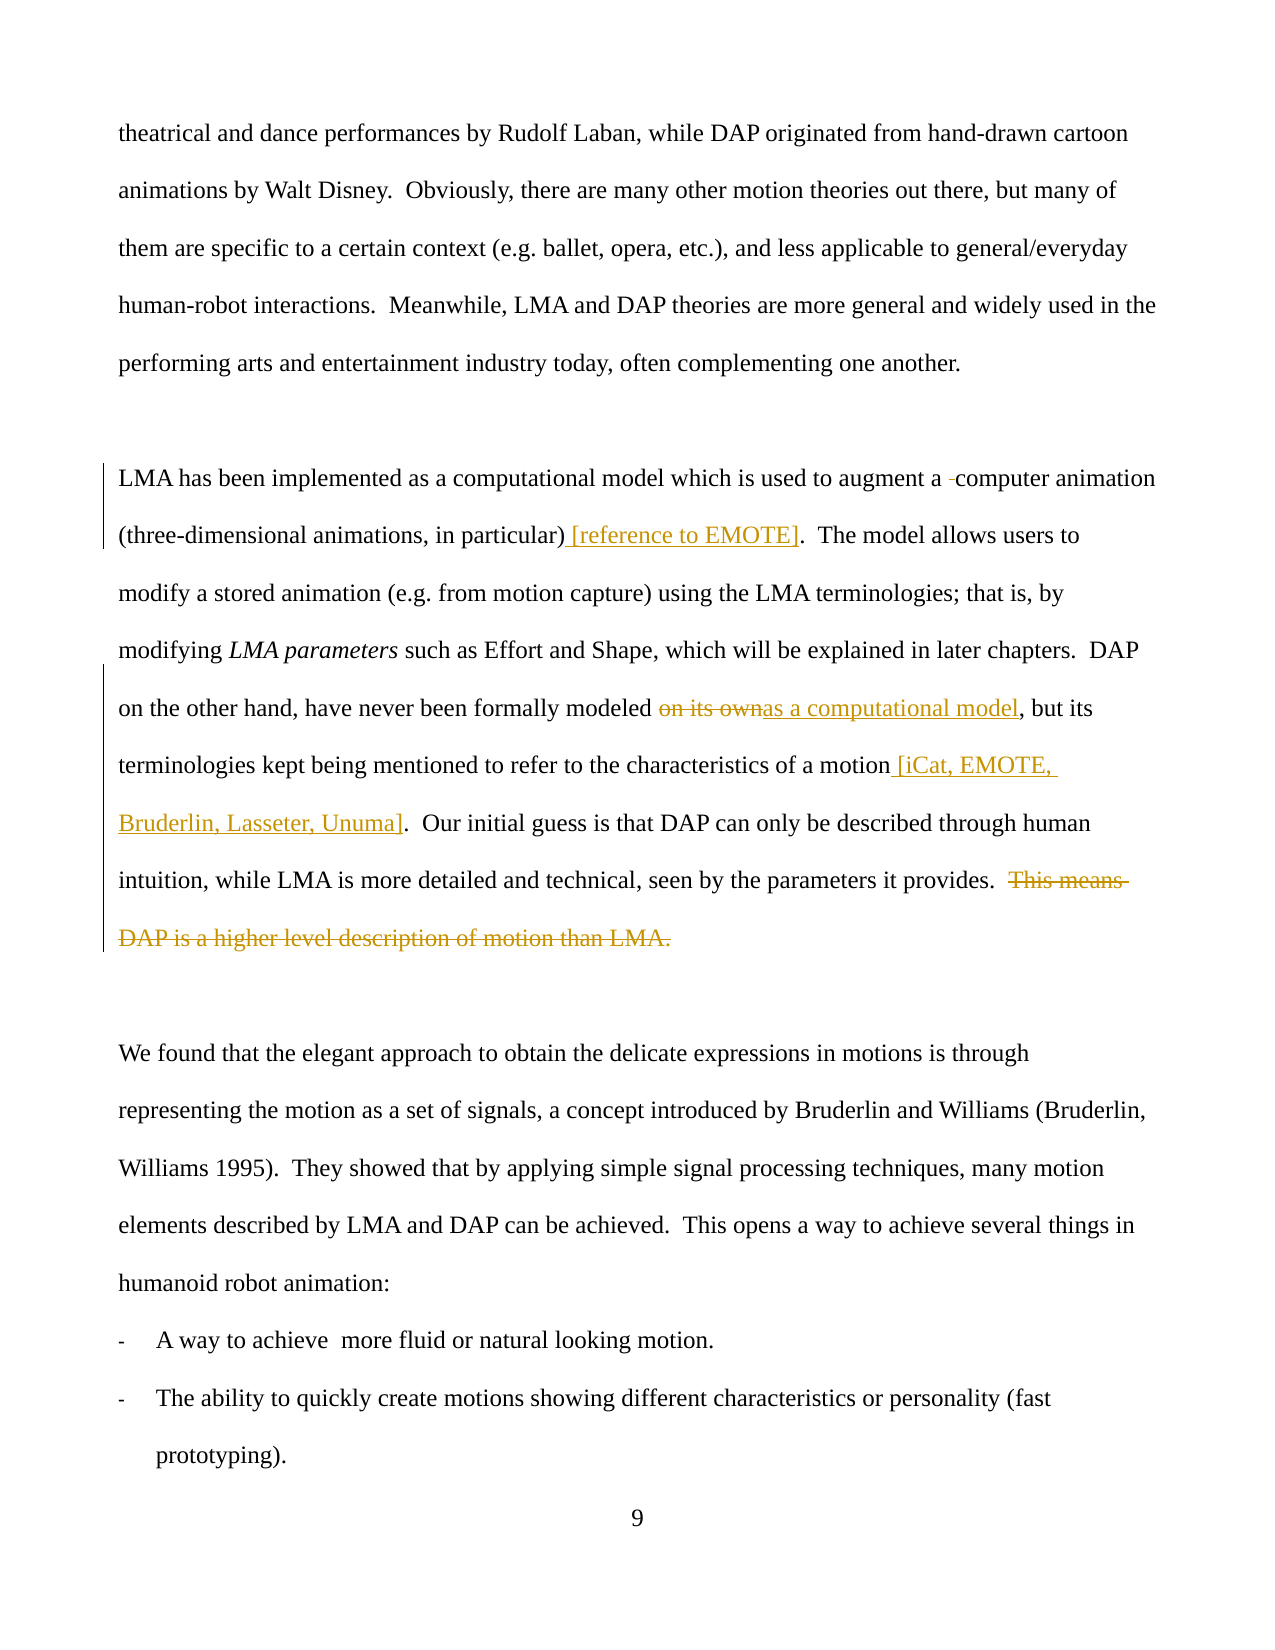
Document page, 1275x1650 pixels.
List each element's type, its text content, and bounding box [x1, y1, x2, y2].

text LMA has been implemented as a computational model which is used to augment a computer animation (three-dimensional animations, in particular) [reference to EMOTE]. The model allows users to modify a stored animation (e.g. from motion capture) using the LMA terminologies; that is, by modifying LMA parameters such as Effort and Shape, which will be explained in later chapters. DAP on the other hand, have never been formally modeled as a computational model, but its terminologies kept being mentioned to refer to the characteristics of a motion [iCat, EMOTE, Bruderlin, Lasseter, Unuma]. Our initial guess is that DAP can only be described through human intuition, while LMA is more detailed and technical, seen by the parameters it provides. [118, 463, 1157, 952]
text We found that the elegant approach to obtain the delicate expressions in motions is through representing the motion as a set of signals, a concept introduced by Bruderlin and Williams (Bruderlin, Williams 1995). They showed that by applying simple signal processing techniques, many motion elements described by LMA and DAP can be achieved. This opens a way to achieve several things in humanoid robot animation: [118, 1038, 1157, 1297]
text theatrical and dance performances by Rudolf Laban, while DAP originated from hand-drawn cartoon animations by Walt Disney. Obviously, there are many other motion theories out there, but many of them are specific to a certain context (e.g. ballet, opera, etc.), and less applicable to general/everyday human-robot interactions. Meanwhile, LMA and DAP theories are more general and widely used in the performing arts and entertainment industry today, often complementing one another. [118, 118, 1157, 377]
list The ability to quickly create motions showing different characteristics or personality (fast prototyping). [118, 1383, 1157, 1469]
list A way to achieve more fluid or natural looking motion. [118, 1326, 1157, 1354]
